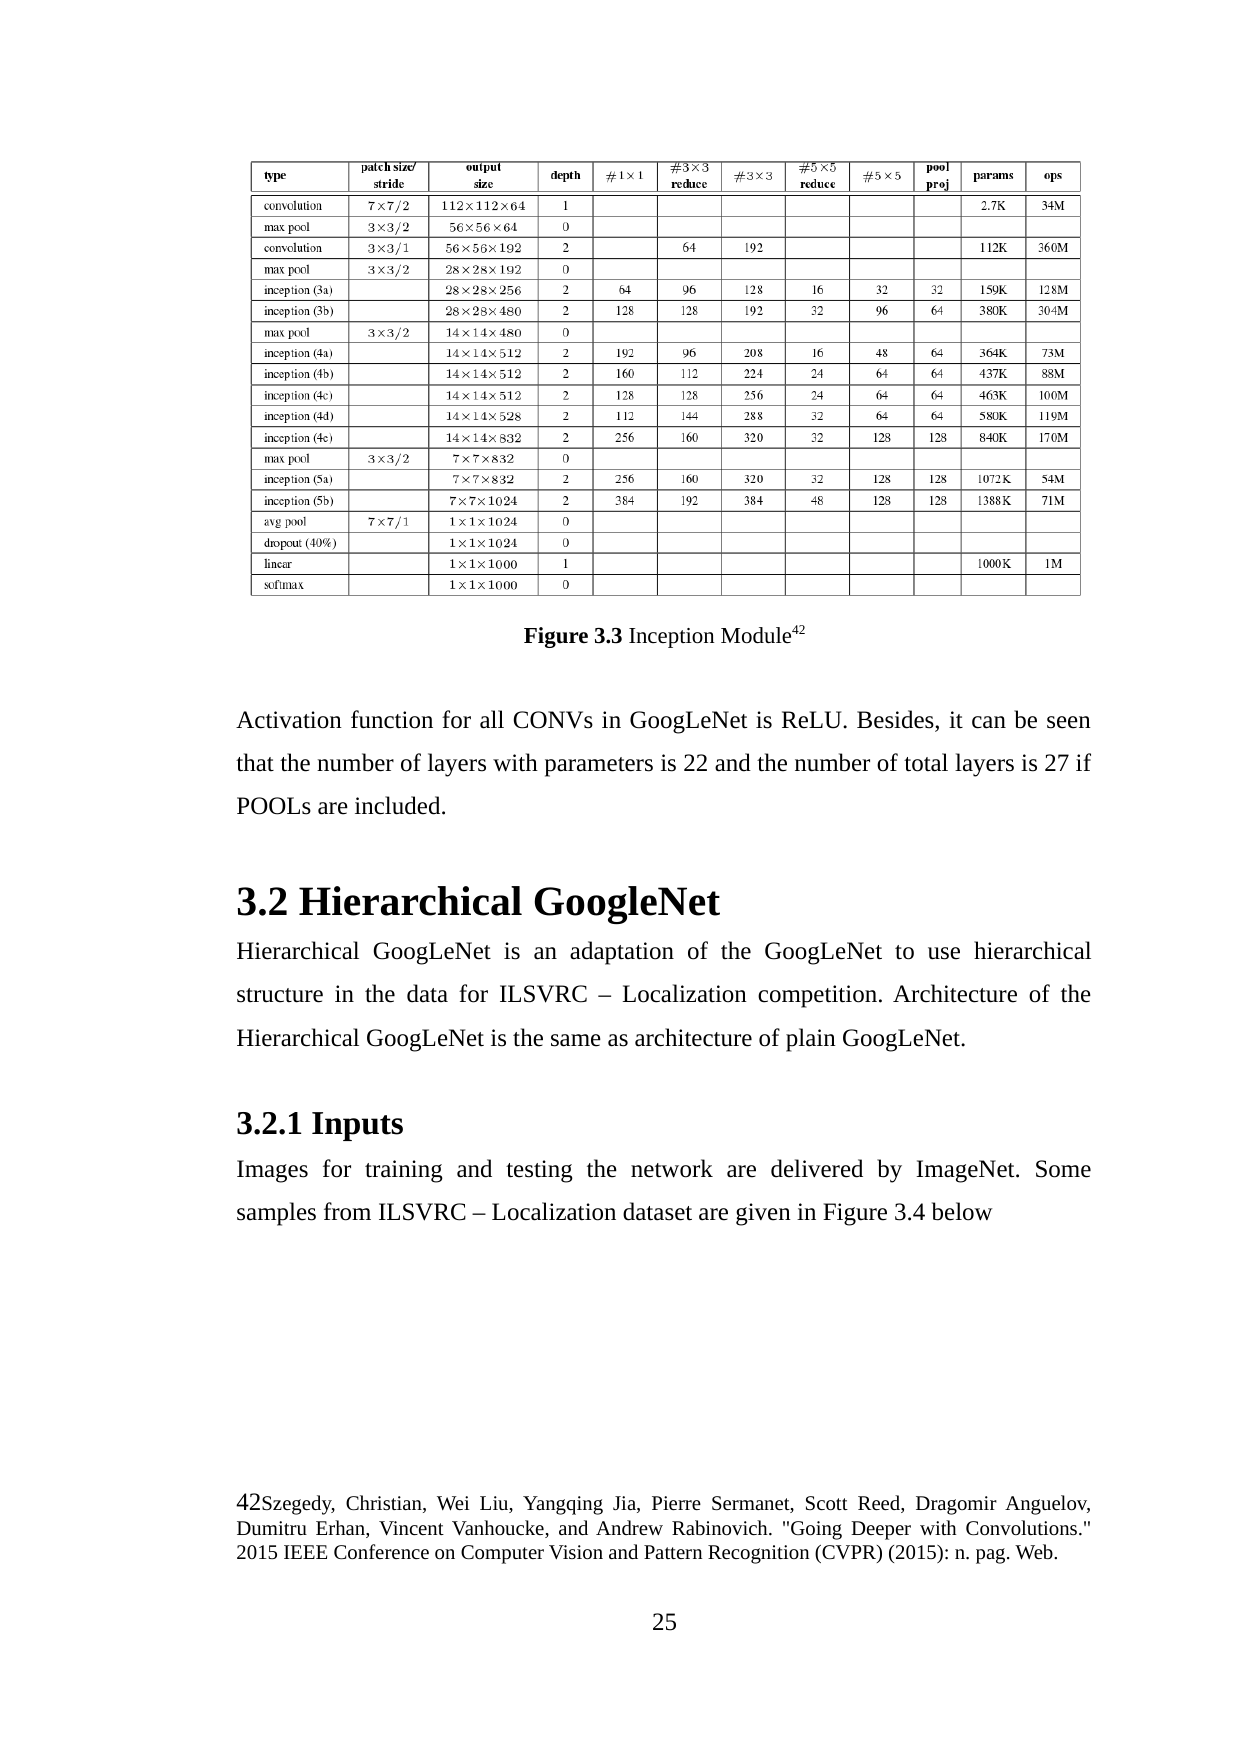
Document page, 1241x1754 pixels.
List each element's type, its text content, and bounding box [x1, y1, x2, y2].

text Szegedy, Christian, Wei Liu, Yangqing Jia, Pierre Sermanet, Scott Reed, Dragomir Anguelov, Dumitru Erhan, Vincent Vanhoucke, and Andrew Rabinovich. "Going Deeper with Convolutions." 2015 IEEE Conference on Computer Vision and Pattern Recognition (CVPR) (2015): n. pag. Web. [236, 1487, 1093, 1564]
text Images for training and testing the network are delivered by ImageNet. Some samples from ILSVRC – Localization dataset are given in Figure 3.4 below [236, 1154, 1093, 1226]
text Hierarchical GoogLeNet is an adaptation of the GoogLeNet to use hierarchical structure in the data for ILSVRC – Localization competition. Architecture of the Hierarchical GoogLeNet is the same as architecture of plain GoogLeNet. [236, 936, 1093, 1051]
text Figure 3.3 Inception Module [236, 622, 1093, 649]
subtitle 3.2 Hierarchical GoogleNet [236, 876, 1093, 924]
subtitle 3.2.1 Inputs [236, 1103, 1093, 1142]
text Activation function for all CONVs in GoogLeNet is ReLU. Besides, it can be seen that the number of layers with parameters is 22 and the number of total layers is 27 if POOLs are included. [236, 705, 1093, 820]
picture [236, 147, 1093, 608]
